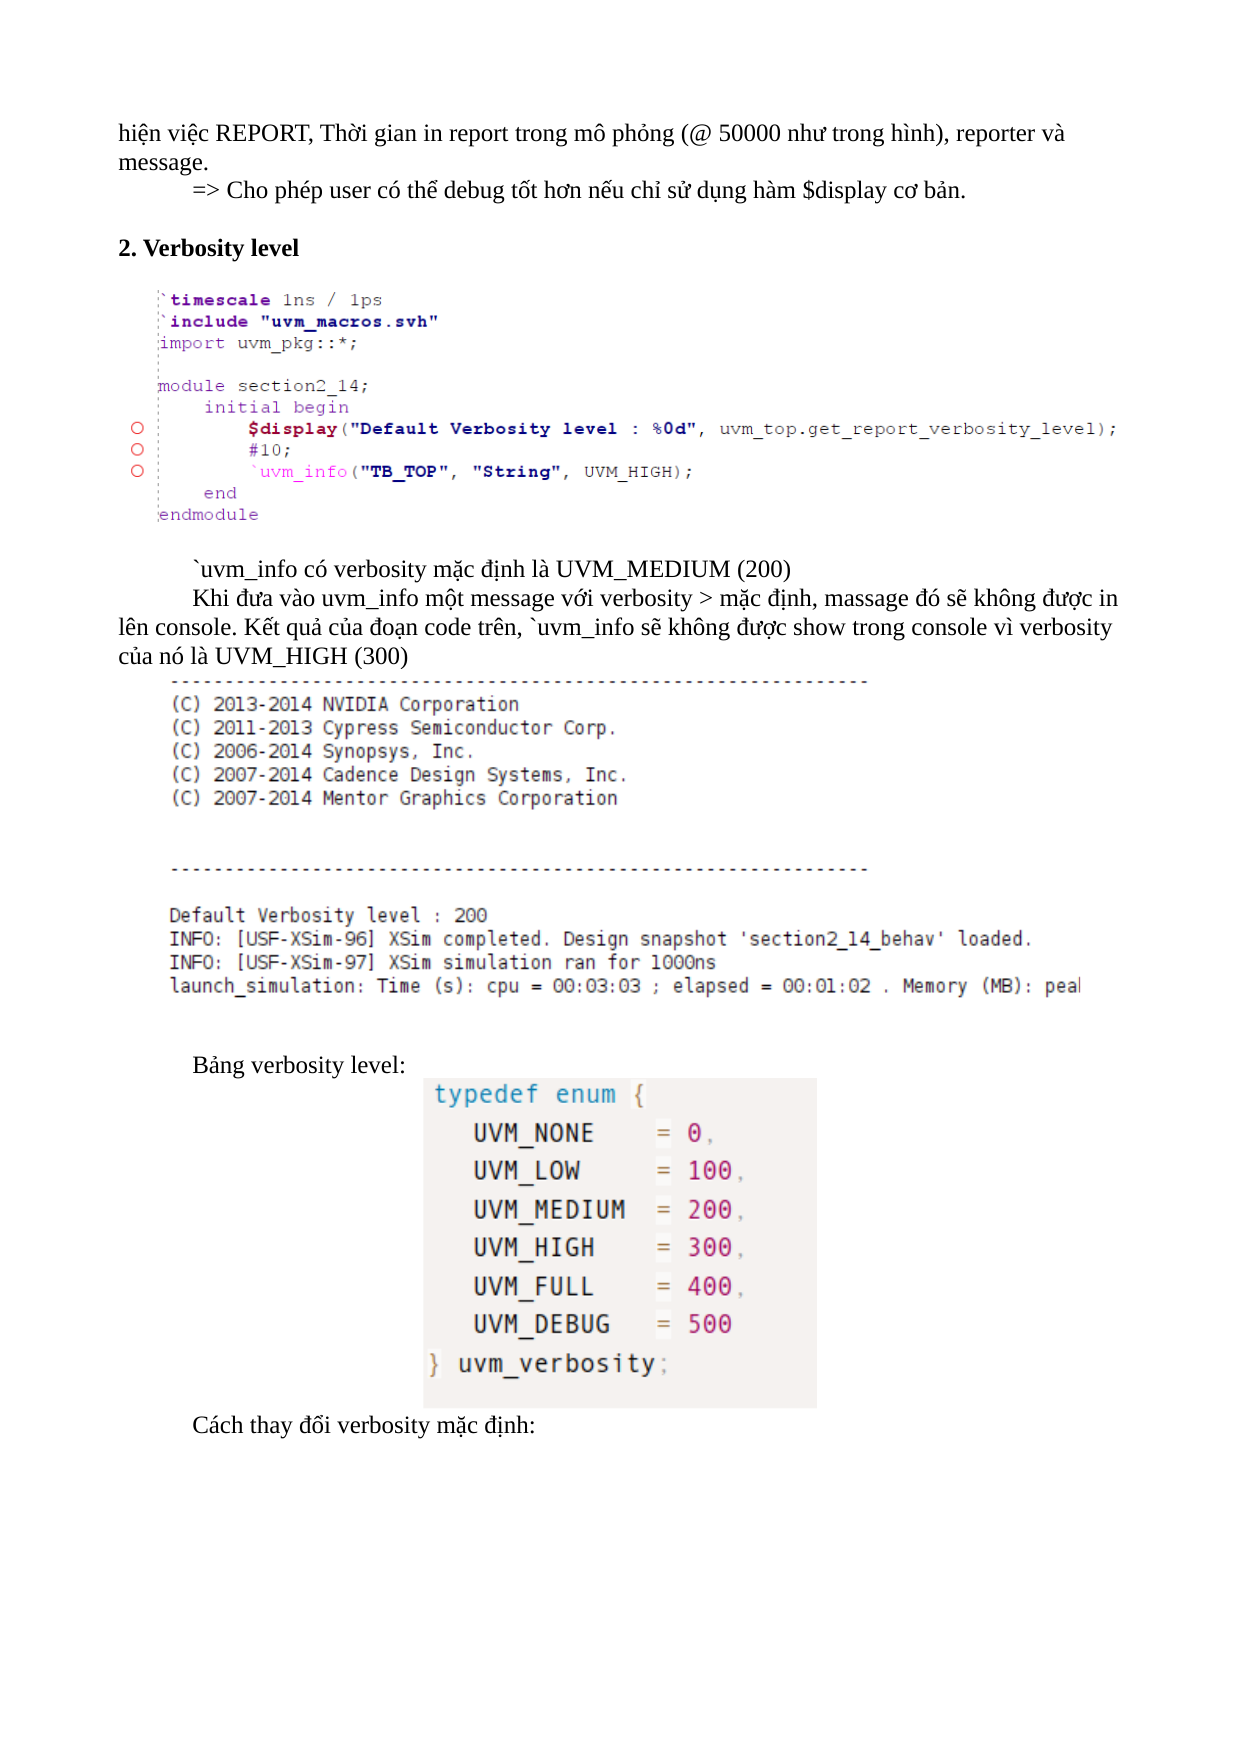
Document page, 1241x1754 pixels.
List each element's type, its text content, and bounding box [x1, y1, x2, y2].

text 2. Verbosity level [118, 233, 1122, 262]
picture [160, 669, 1081, 1021]
text hiện việc REPORT, Thời gian in report trong mô phỏng (@ 50000 như trong hình), reporter và message. [118, 118, 1122, 176]
text Khi đưa vào uvm_info một message với verbosity > mặc định, massage đó sẽ không được in lên console. Kết quả của đoạn code trên, `uvm_info sẽ không được show trong console vì verbosity của nó là UVM_HIGH (300) [118, 583, 1122, 669]
picture [423, 1078, 817, 1410]
text Cách thay đổi verbosity mặc định: [118, 1078, 1122, 1438]
text `uvm_info có verbosity mặc định là UVM_MEDIUM (200) [118, 526, 1122, 583]
picture [118, 290, 1123, 526]
text => Cho phép user có thể debug tốt hơn nếu chỉ sử dụng hàm $display cơ bản. [118, 176, 1122, 204]
text Bảng verbosity level: [118, 669, 1122, 1078]
